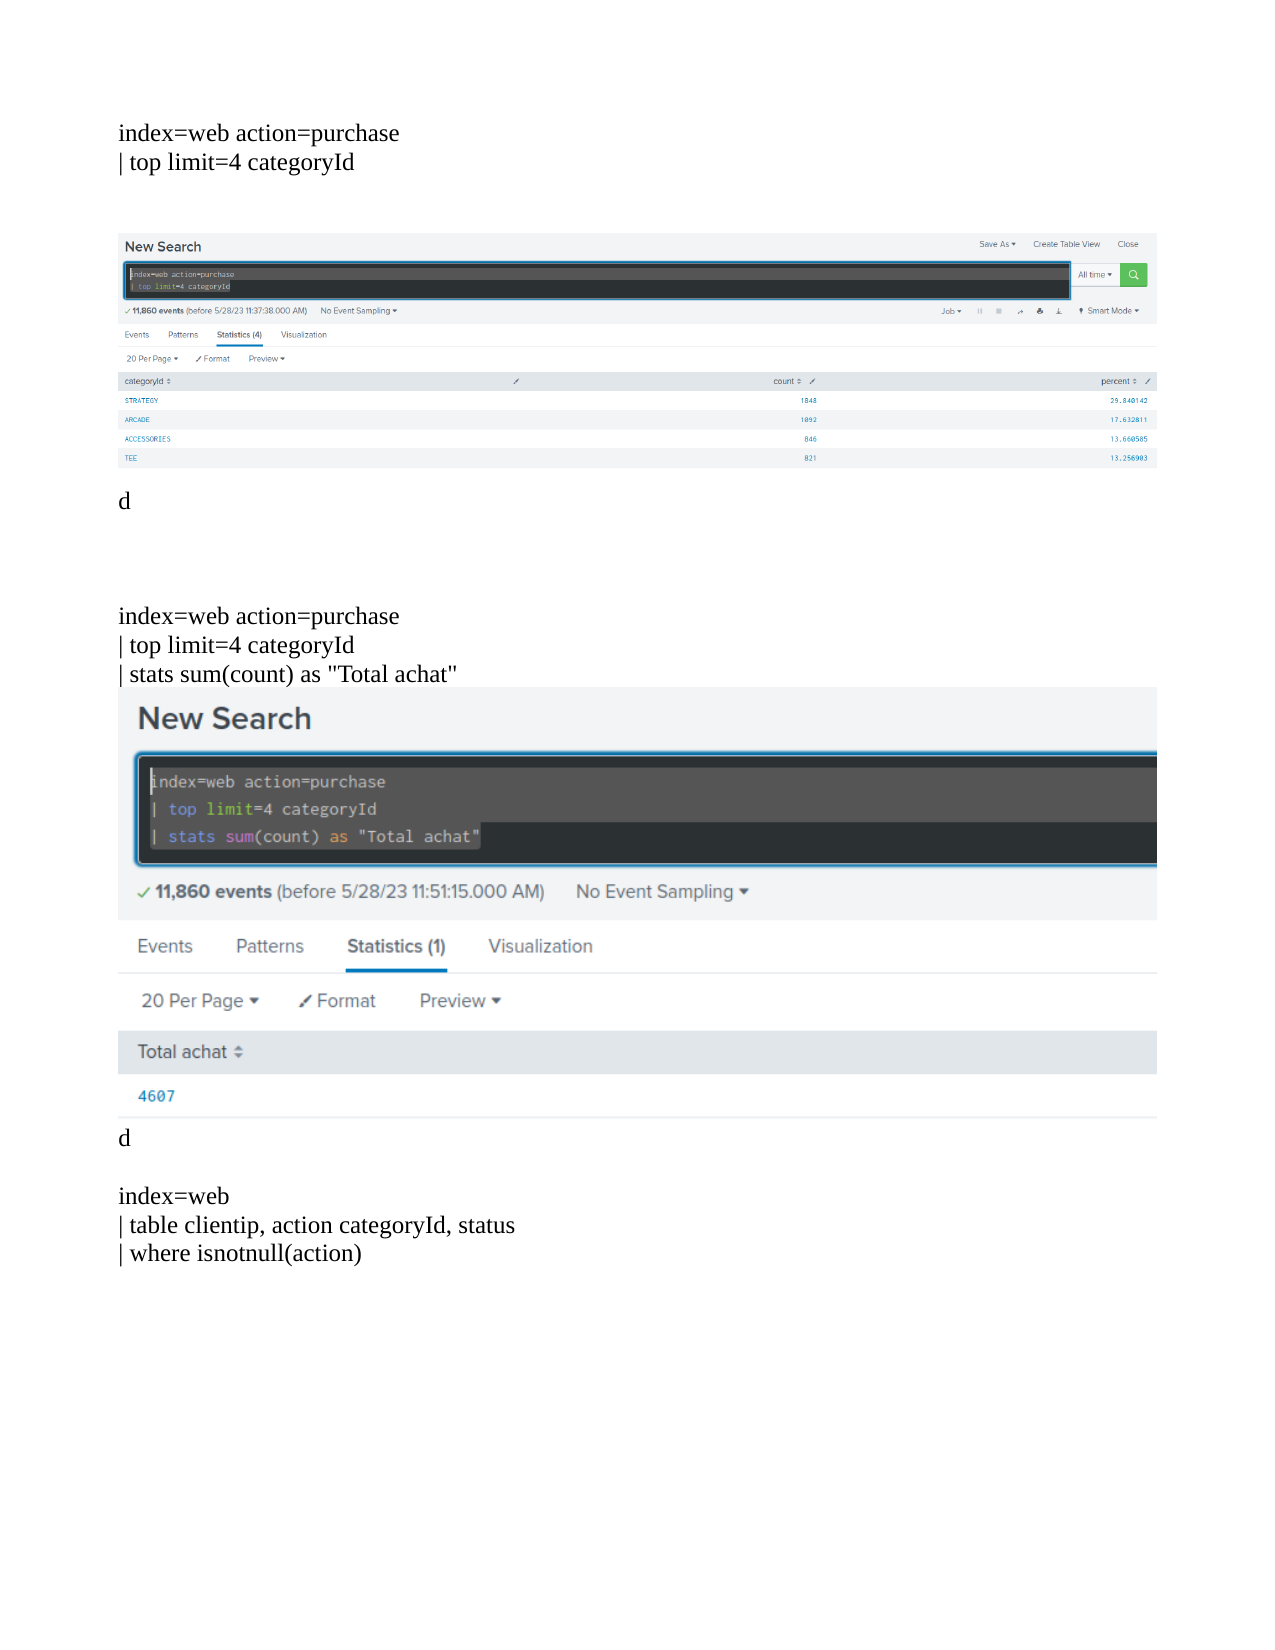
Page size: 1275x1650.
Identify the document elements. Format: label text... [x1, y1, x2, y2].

text | top limit=4 categoryId [118, 630, 1157, 659]
text index=web action=purchase [118, 601, 1157, 630]
text | table clientip, action categoryId, status [118, 1210, 1157, 1238]
text d [118, 487, 1157, 515]
picture [118, 687, 1157, 1124]
text | top limit=4 categoryId [118, 147, 1157, 176]
text index=web action=purchase [118, 118, 1157, 147]
text d [118, 1124, 1157, 1152]
text | where isnotnull(action) [118, 1238, 1157, 1267]
picture [118, 233, 1157, 487]
text | stats sum(count) as "Total achat" [118, 659, 1157, 687]
text index=web [118, 1181, 1157, 1210]
